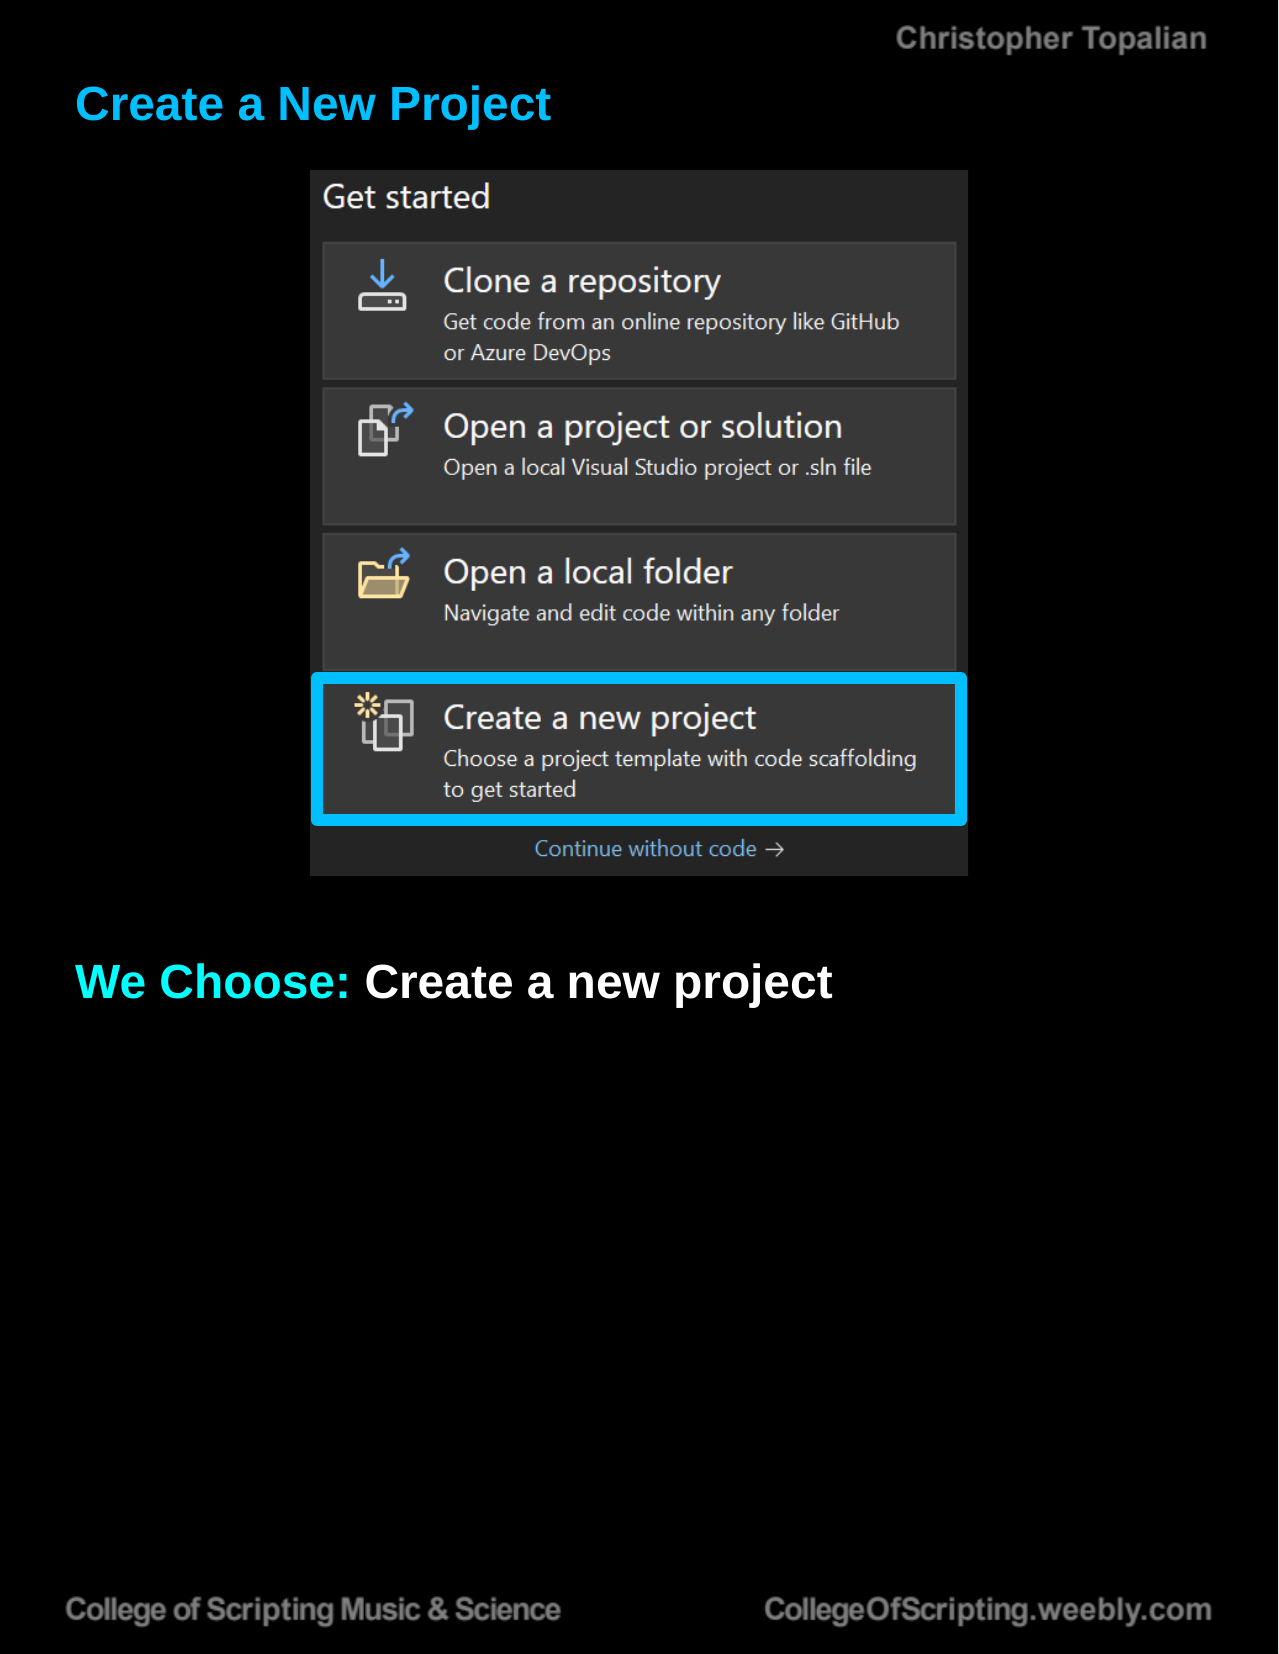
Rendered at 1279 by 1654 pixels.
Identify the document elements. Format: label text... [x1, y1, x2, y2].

picture [309, 170, 969, 876]
subtitle Create a New Project [75, 75, 1203, 130]
text We Choose: Create a new project [75, 953, 1203, 1008]
